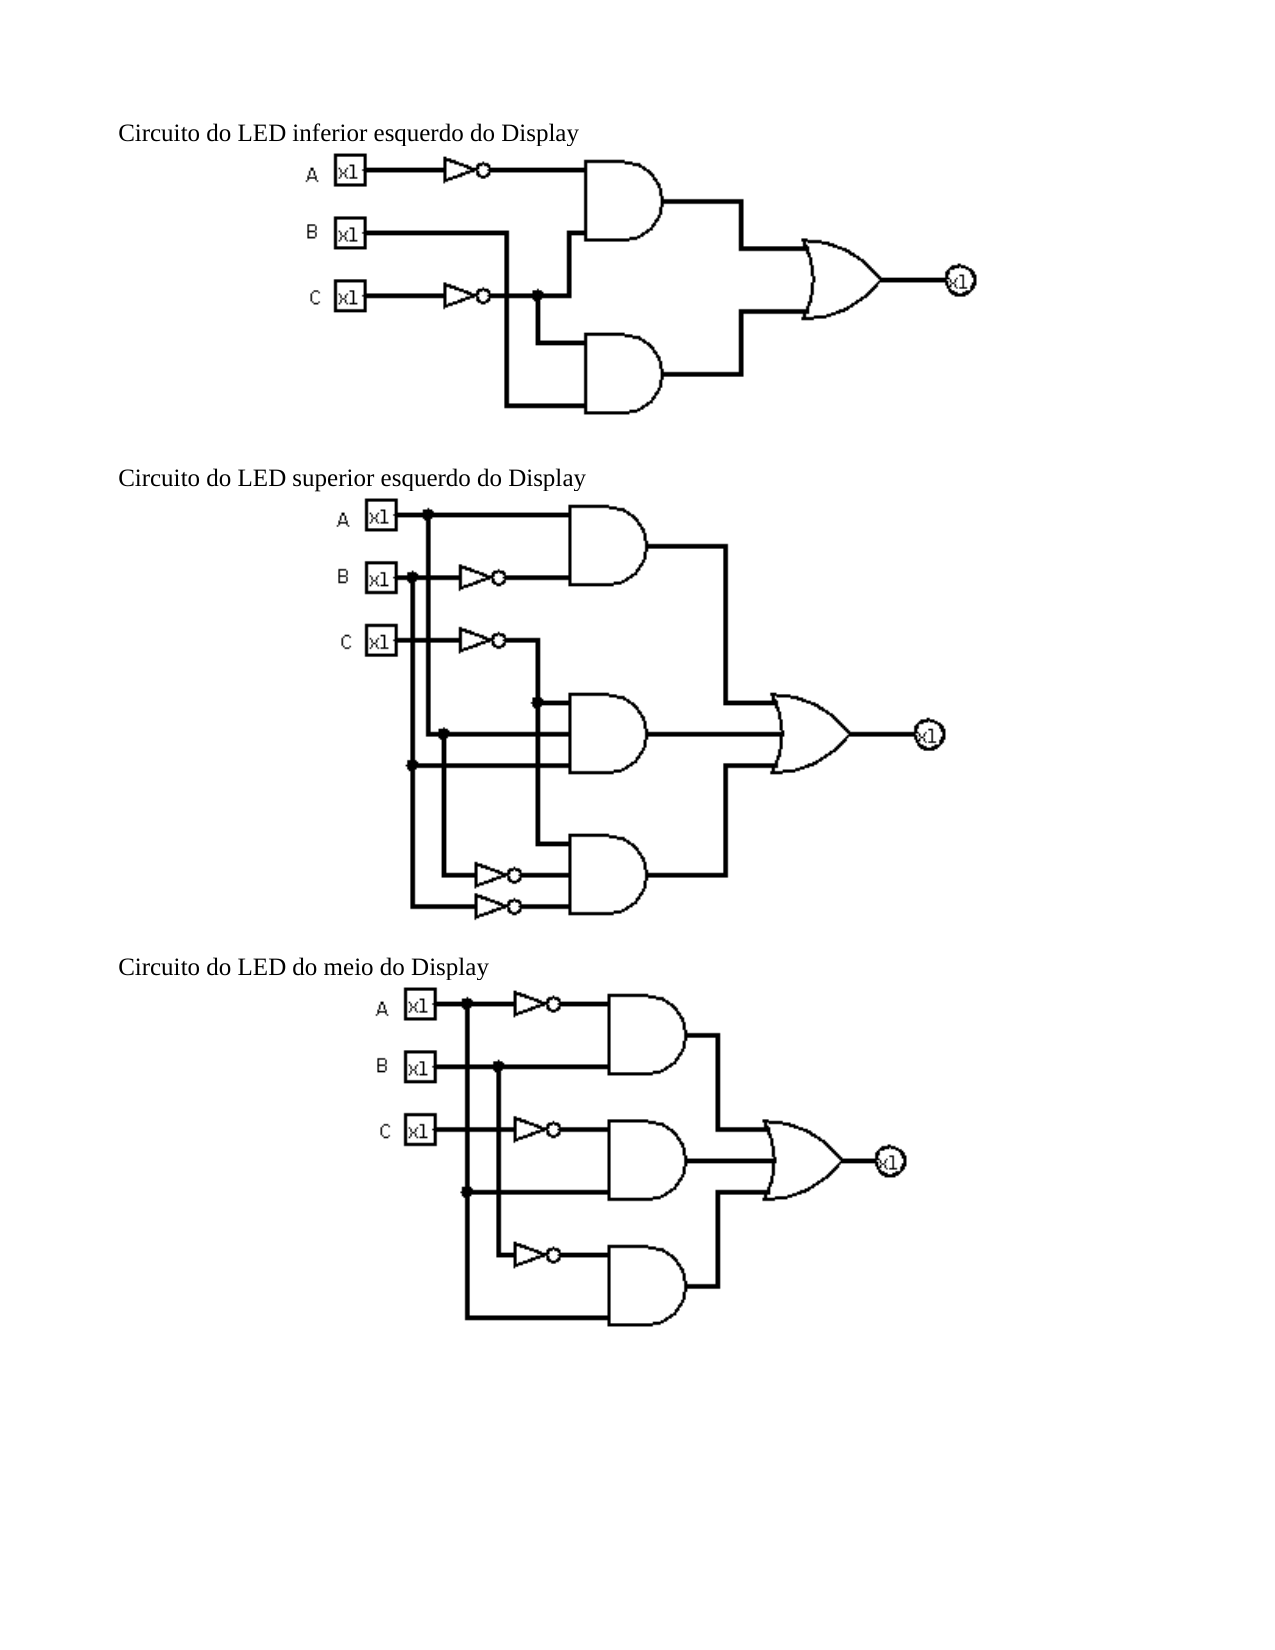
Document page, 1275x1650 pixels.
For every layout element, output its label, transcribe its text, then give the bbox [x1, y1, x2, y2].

text Circuito do LED do meio do Display [118, 952, 1157, 981]
picture [292, 146, 983, 421]
text Circuito do LED inferior esquerdo do Display [118, 118, 1157, 147]
picture [362, 980, 913, 1333]
picture [323, 491, 952, 928]
text Circuito do LED superior esquerdo do Display [118, 463, 1157, 492]
